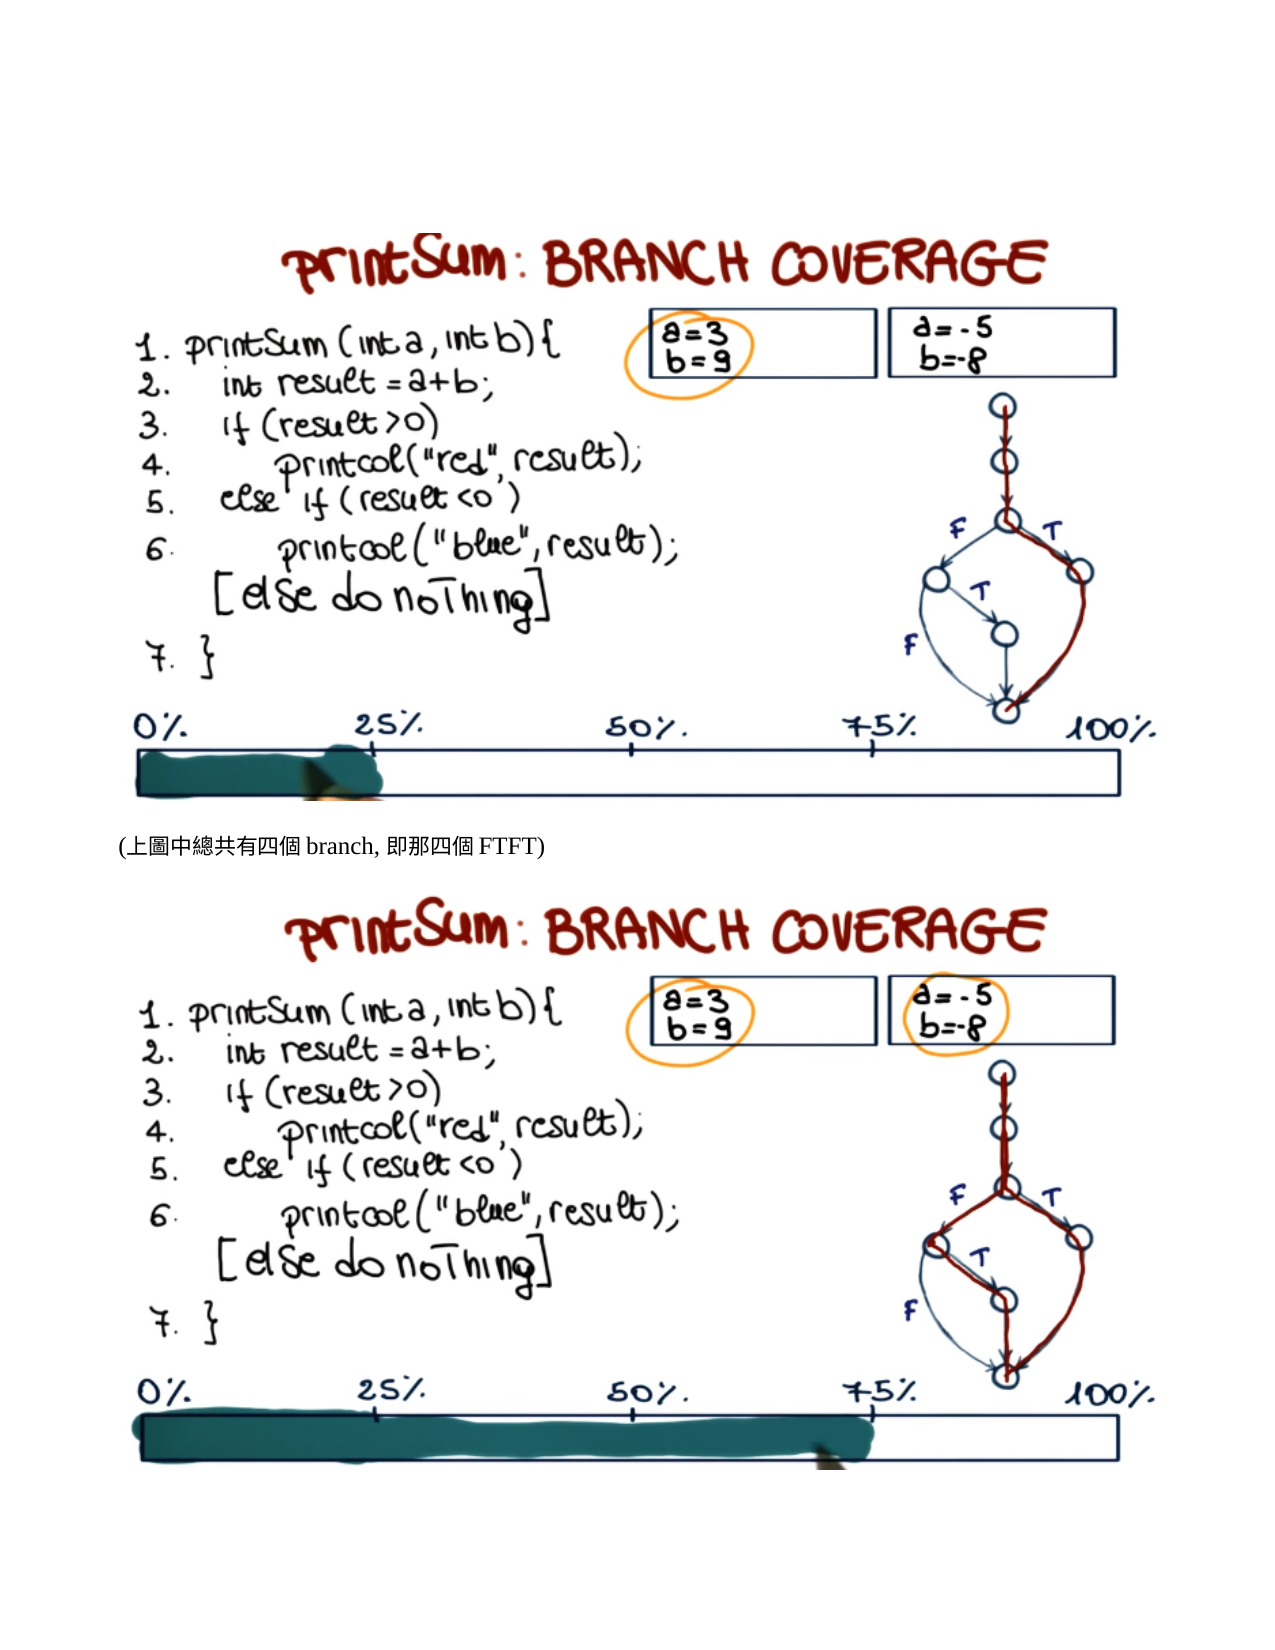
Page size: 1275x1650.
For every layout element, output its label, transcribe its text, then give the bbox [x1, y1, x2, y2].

text (上圖中總共有四個branch, 即那四個FTFT) [118, 829, 1157, 861]
picture [118, 889, 1157, 1470]
picture [118, 233, 1157, 801]
